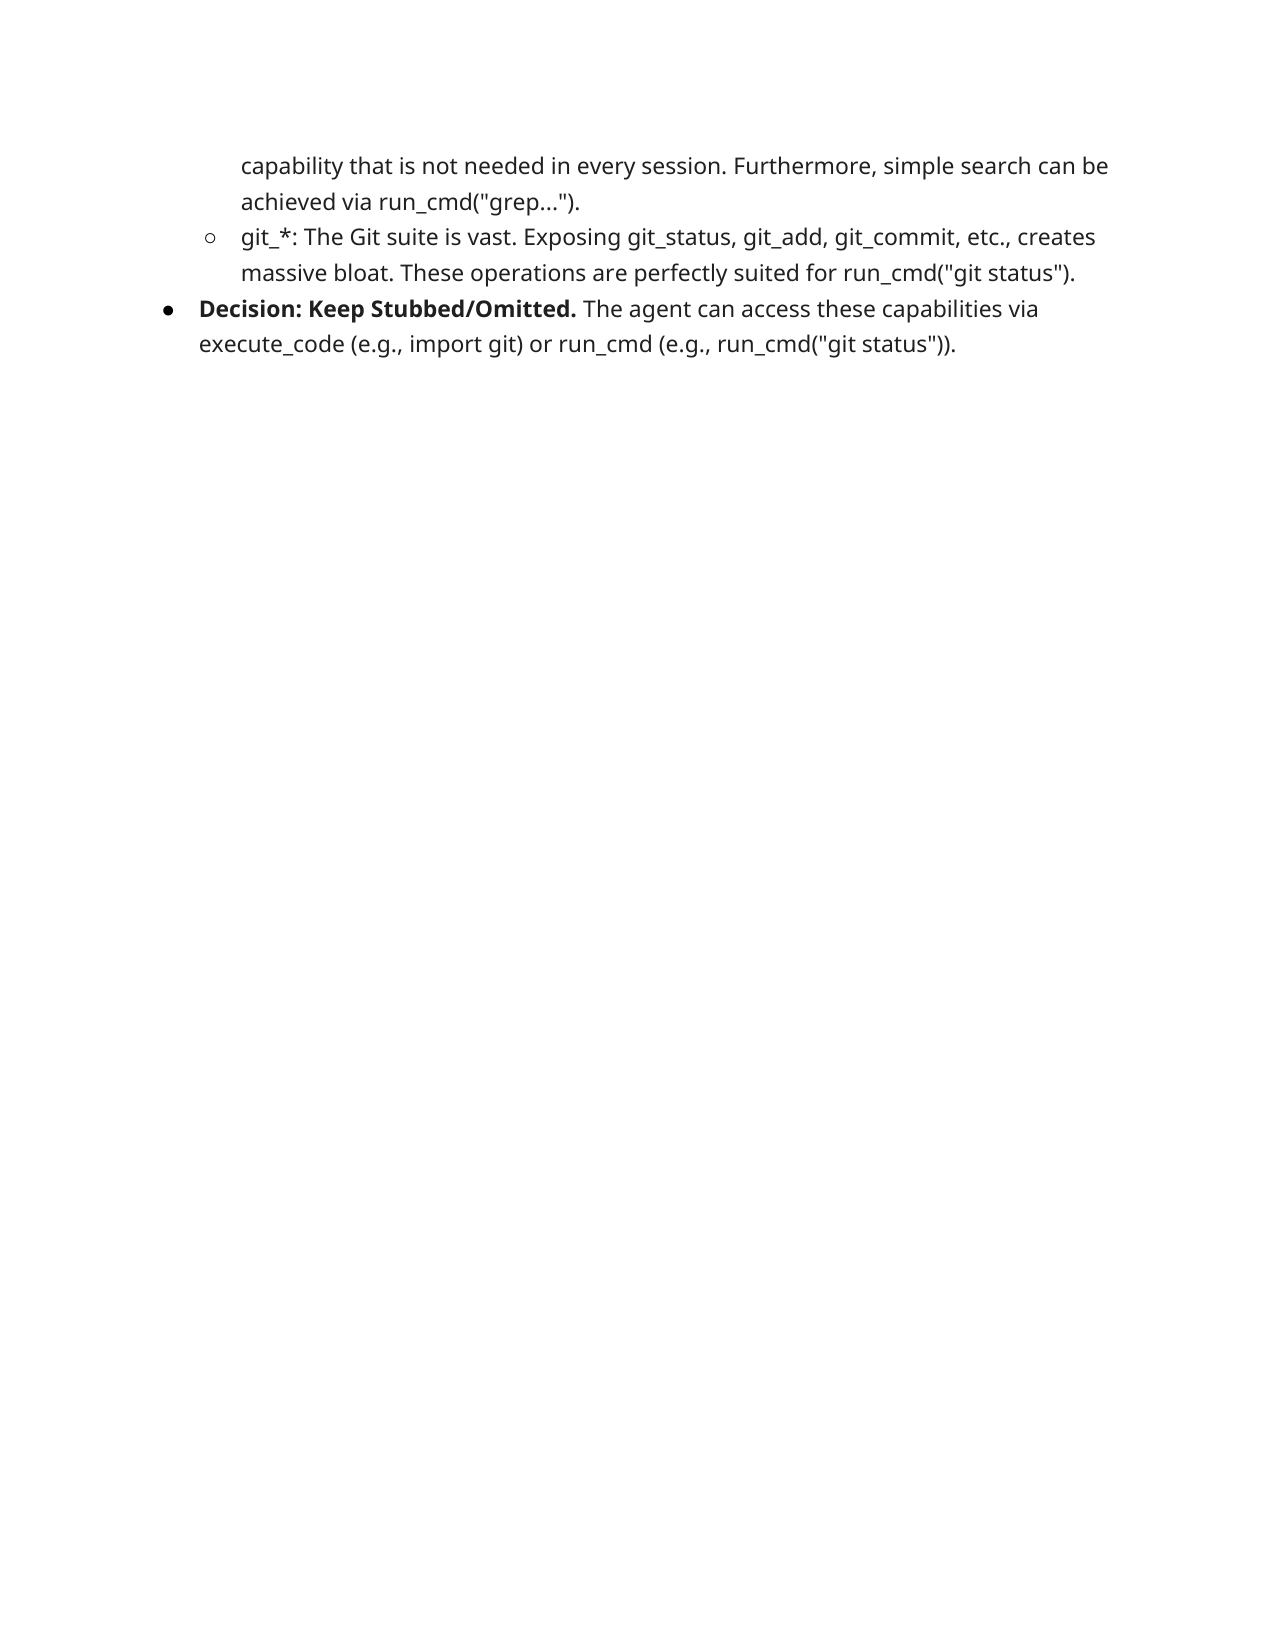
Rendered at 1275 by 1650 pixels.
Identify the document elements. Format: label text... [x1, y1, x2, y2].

list capability that is not needed in every session. Furthermore, simple search can be achieved via run_cmd("grep..."). [203, 150, 1125, 217]
list git_*: The Git suite is vast. Exposing git_status, git_add, git_commit, etc., creates massive bloat. These operations are perfectly suited for run_cmd("git status"). [203, 221, 1125, 288]
list Decision: Keep Stubbed/Omitted. The agent can access these capabilities via execute_code (e.g., import git) or run_cmd (e.g., run_cmd("git status")). [161, 292, 1125, 359]
